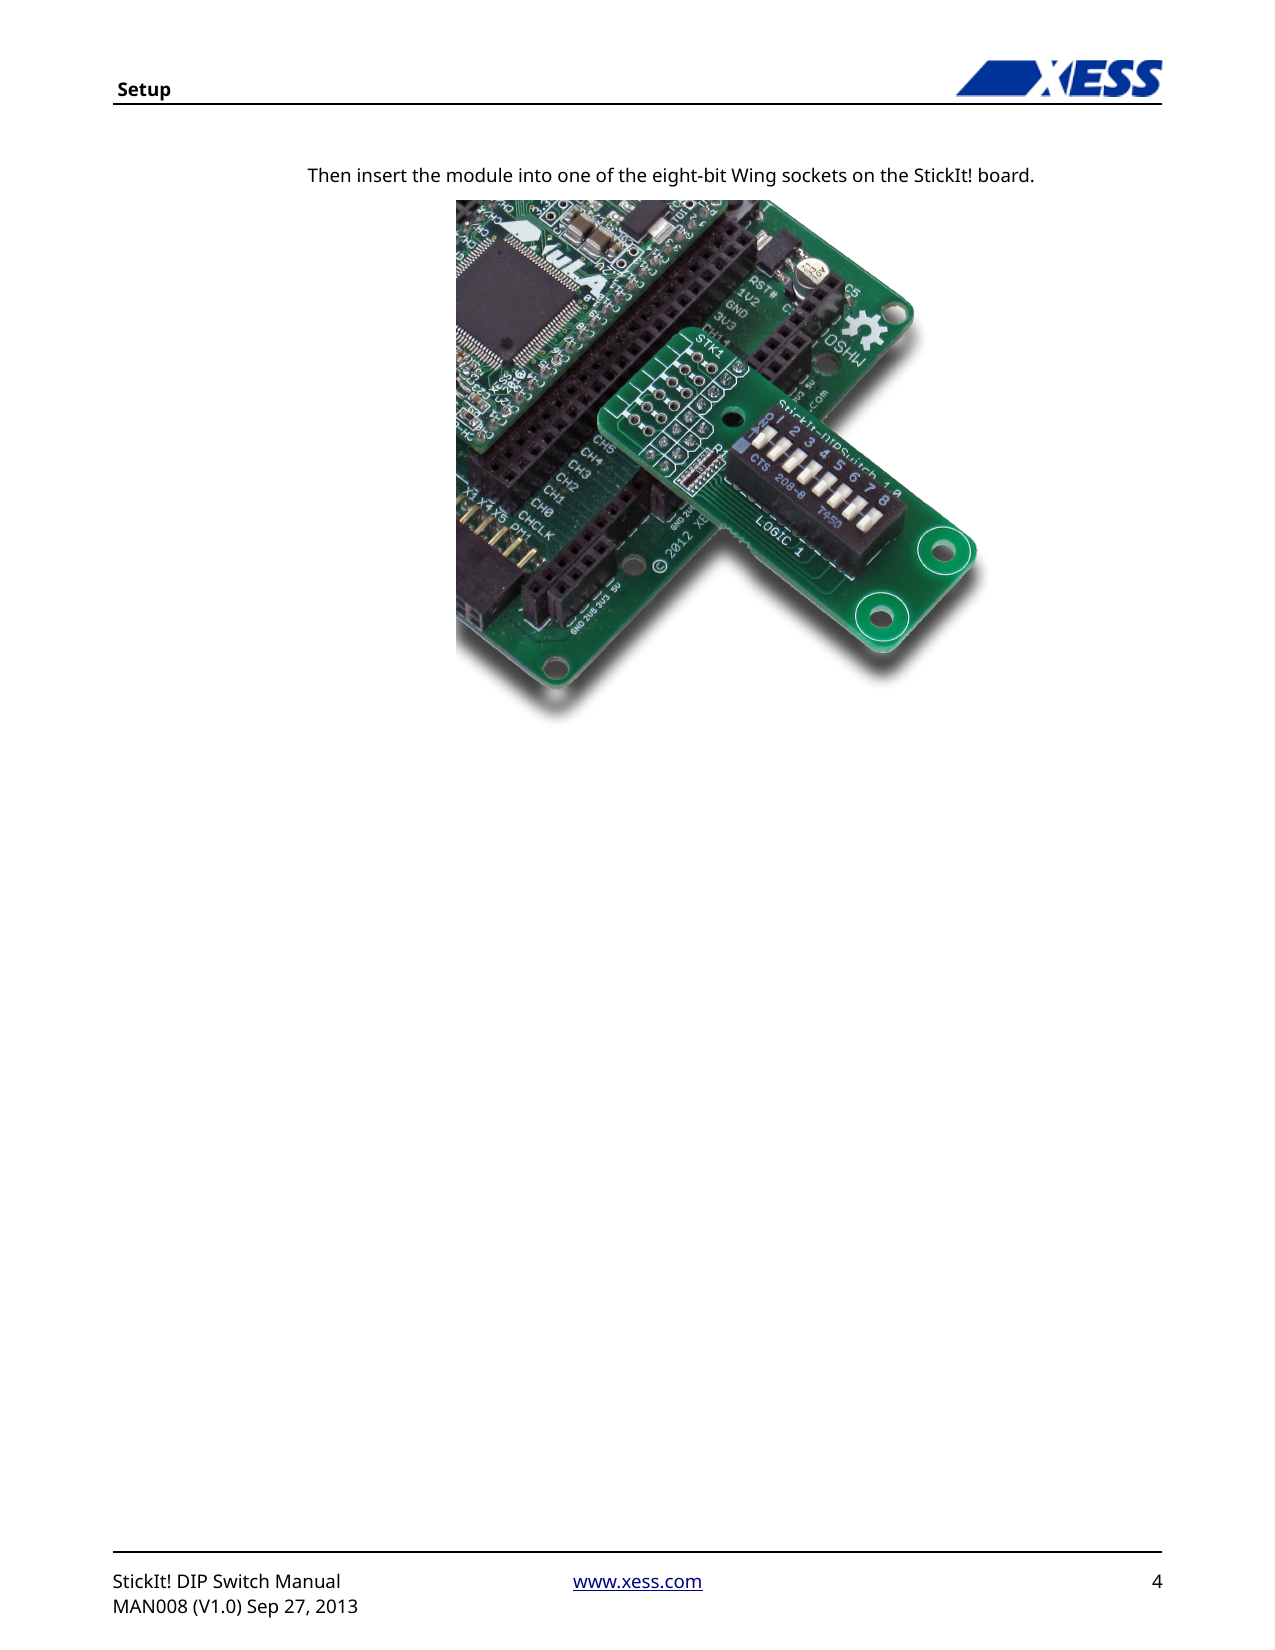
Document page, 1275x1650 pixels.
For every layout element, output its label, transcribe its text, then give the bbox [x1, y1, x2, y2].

picture [456, 200, 1015, 738]
picture [955, 60, 1163, 97]
text Then insert the module into one of the eight-bit Wing sockets on the StickIt! board. [307, 162, 1162, 187]
